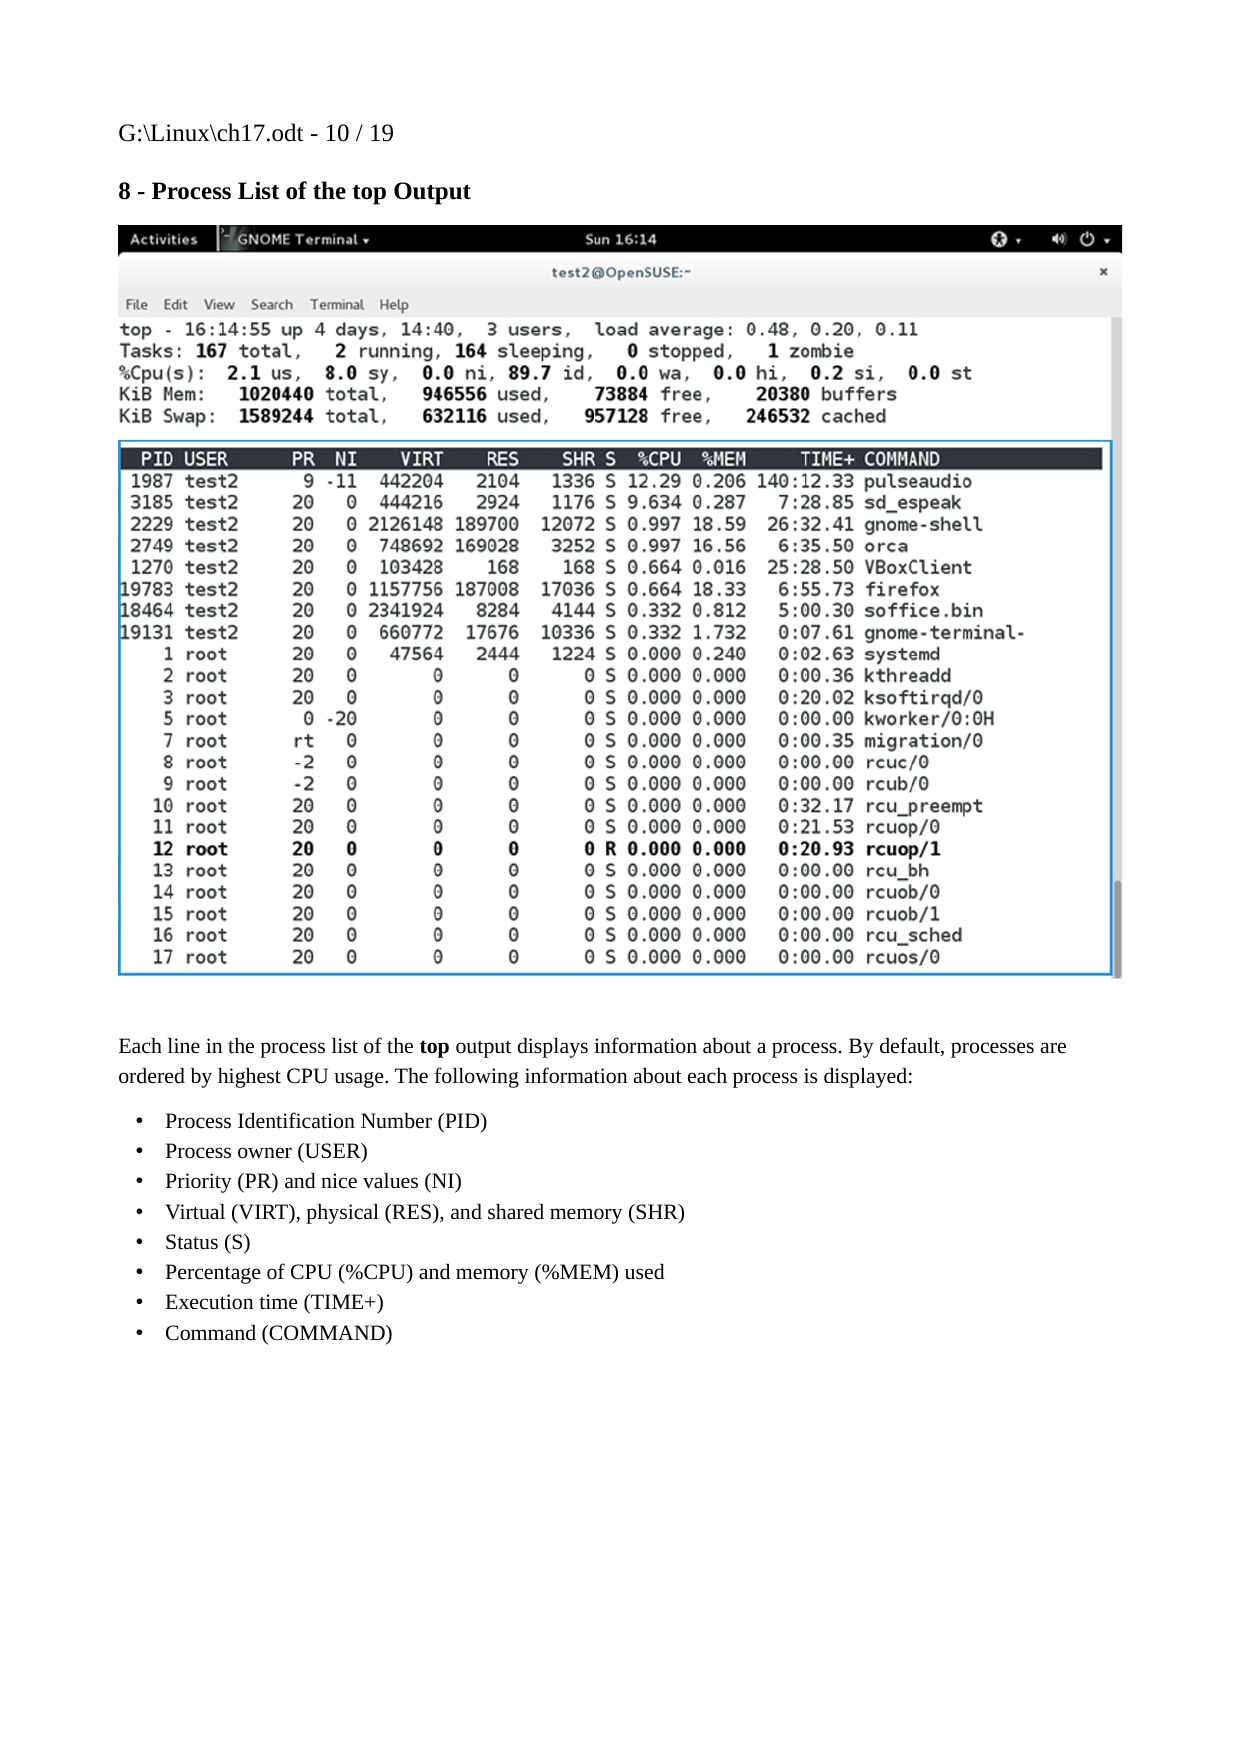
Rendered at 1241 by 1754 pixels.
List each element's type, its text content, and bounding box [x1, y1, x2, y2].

list Virtual (VIRT), physical (RES), and shared memory (SHR) [165, 1199, 1122, 1224]
list Priority (PR) and nice values (NI) [165, 1168, 1122, 1194]
list Process owner (USER) [165, 1138, 1122, 1163]
list Process Identification Number (PID) [165, 1108, 1122, 1133]
picture [118, 225, 1123, 979]
list Percentage of CPU (%CPU) and memory (%MEM) used [165, 1259, 1122, 1284]
list Status (S) [165, 1229, 1122, 1254]
list Command (COMMAND) [165, 1319, 1122, 1345]
text Each line in the process list of the top output displays information about a process. By default, processes are ordered by highest CPU usage. The following information about each process is displayed: [118, 1033, 1122, 1088]
list Execution time (TIME+) [165, 1289, 1122, 1314]
text 8 - Process List of the top Output [118, 176, 1122, 205]
